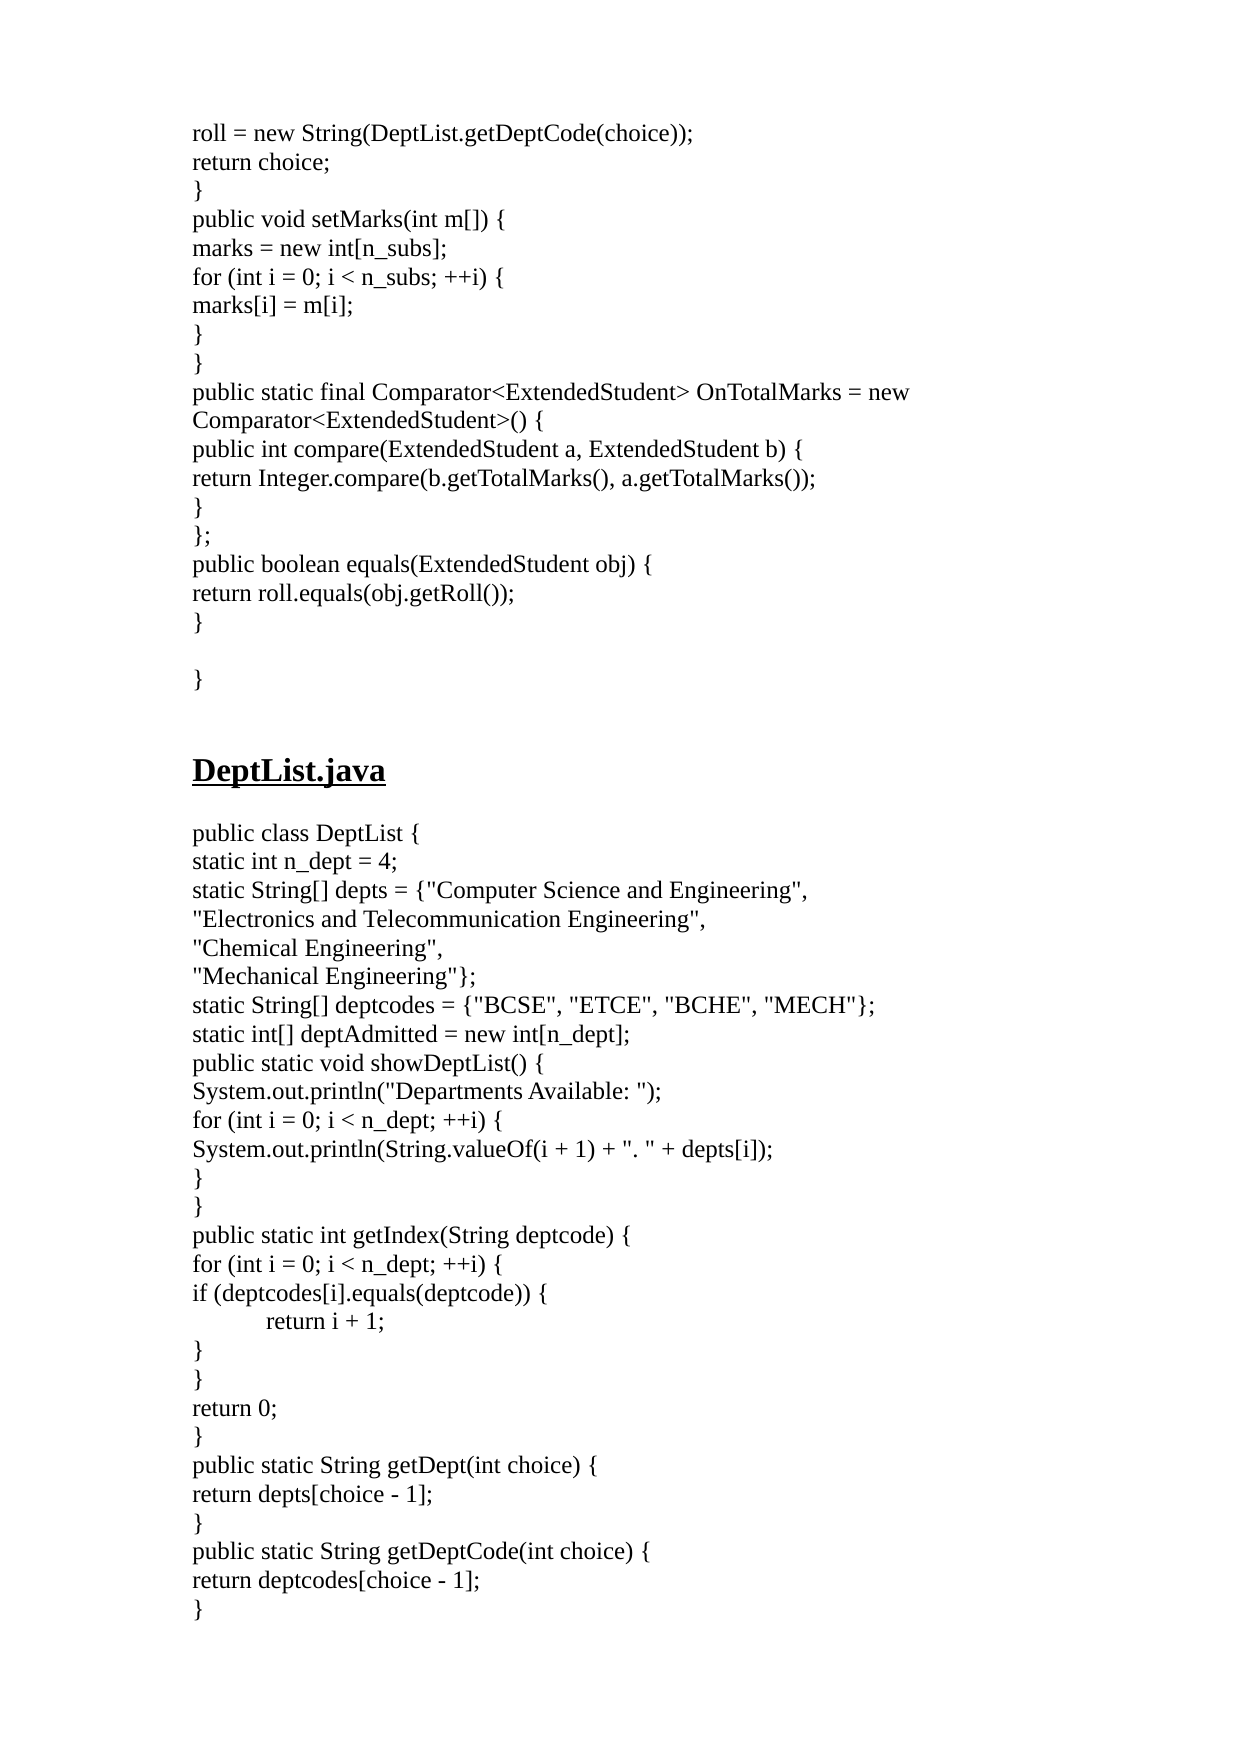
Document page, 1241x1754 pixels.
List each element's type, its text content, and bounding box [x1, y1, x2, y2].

text System.out.println(String.valueOf(i + 1) + ". " + depts[i]); [118, 1134, 1122, 1163]
text } [118, 664, 1122, 693]
text public static String getDeptCode(int choice) { [118, 1536, 1122, 1565]
text System.out.println("Departments Available: "); [118, 1076, 1122, 1105]
text roll = new String(DeptList.getDeptCode(choice)); [118, 118, 1122, 147]
text public class DeptList { [118, 818, 1122, 846]
text public static int getIndex(String deptcode) { [118, 1220, 1122, 1249]
text } [118, 607, 1122, 636]
text marks = new int[n_subs]; [118, 233, 1122, 262]
text }; [118, 521, 1122, 549]
text if (deptcodes[i].equals(deptcode)) { [118, 1278, 1122, 1306]
text public void setMarks(int m[]) { [118, 204, 1122, 233]
text } [118, 348, 1122, 377]
text return choice; [118, 147, 1122, 176]
text } [118, 319, 1122, 348]
text public boolean equals(ExtendedStudent obj) { [118, 549, 1122, 578]
text public static final Comparator<ExtendedStudent> OnTotalMarks = new Comparator<ExtendedStudent>() { [118, 377, 1122, 434]
text return depts[choice - 1]; [118, 1479, 1122, 1508]
text static String[] depts = {"Computer Science and Engineering", [118, 875, 1122, 904]
text "Chemical Engineering", [118, 933, 1122, 961]
text } [118, 1163, 1122, 1191]
text "Electronics and Telecommunication Engineering", [118, 904, 1122, 933]
text public static void showDeptList() { [118, 1048, 1122, 1076]
text static int[] deptAdmitted = new int[n_dept]; [118, 1019, 1122, 1048]
text for (int i = 0; i < n_dept; ++i) { [118, 1249, 1122, 1278]
text marks[i] = m[i]; [118, 291, 1122, 319]
text static int n_dept = 4; [118, 846, 1122, 875]
text "Mechanical Engineering"}; [118, 961, 1122, 990]
text } [118, 1364, 1122, 1393]
text return Integer.compare(b.getTotalMarks(), a.getTotalMarks()); [118, 463, 1122, 492]
text } [118, 1508, 1122, 1536]
text } [118, 492, 1122, 521]
text public int compare(ExtendedStudent a, ExtendedStudent b) { [118, 434, 1122, 463]
text } [118, 1421, 1122, 1450]
text } [118, 176, 1122, 204]
text for (int i = 0; i < n_subs; ++i) { [118, 262, 1122, 291]
text static String[] deptcodes = {"BCSE", "ETCE", "BCHE", "MECH"}; [118, 990, 1122, 1019]
text } [118, 1594, 1122, 1623]
text return roll.equals(obj.getRoll()); [118, 578, 1122, 607]
text } [118, 1335, 1122, 1364]
text } [118, 1191, 1122, 1220]
text public static String getDept(int choice) { [118, 1450, 1122, 1479]
text DeptList.java [118, 751, 1122, 789]
text return deptcodes[choice - 1]; [118, 1565, 1122, 1594]
text for (int i = 0; i < n_dept; ++i) { [118, 1105, 1122, 1134]
text return i + 1; [118, 1306, 1122, 1335]
text return 0; [118, 1393, 1122, 1421]
